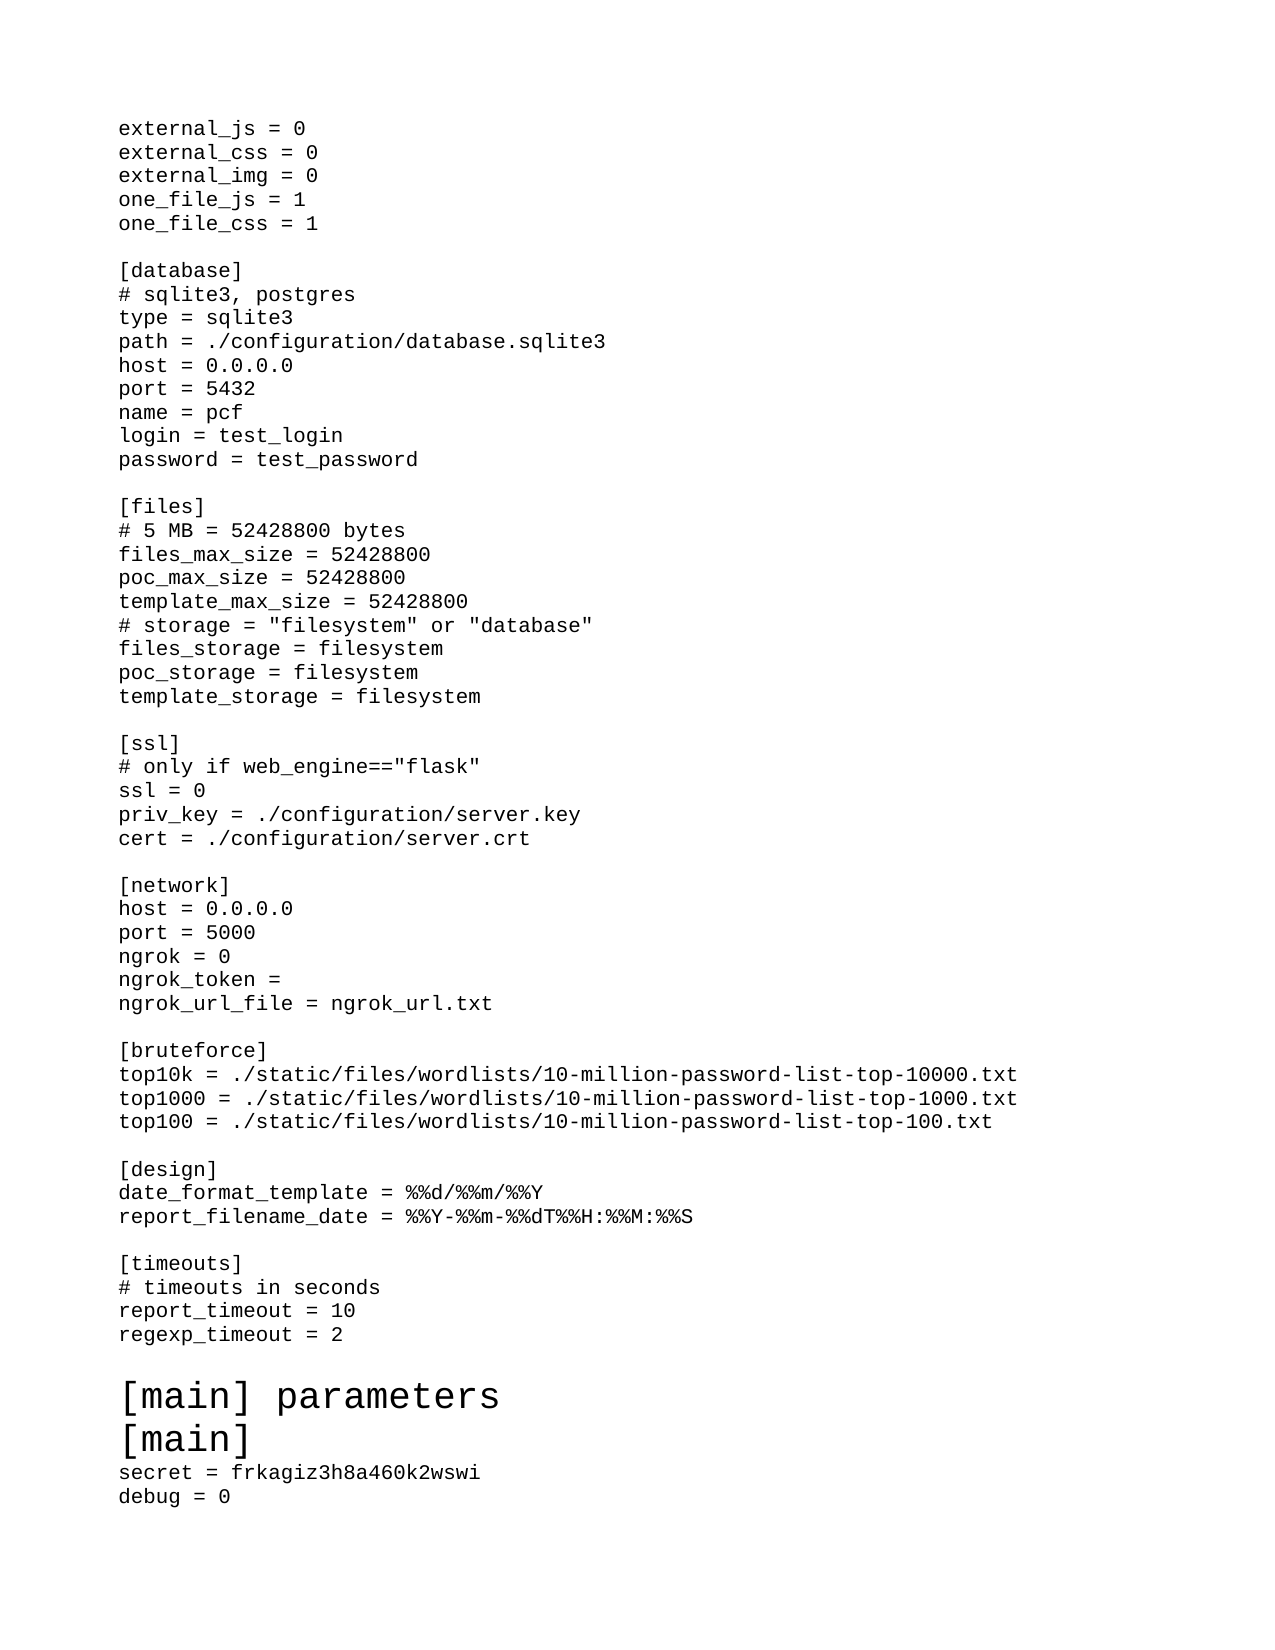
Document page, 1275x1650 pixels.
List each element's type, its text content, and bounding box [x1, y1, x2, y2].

text external_img = 0 [118, 165, 1157, 189]
text secret = frkagiz3h8a460k2wswi [118, 1462, 1157, 1486]
text files_max_size = 52428800 [118, 544, 1157, 567]
text priv_key = ./configuration/server.key [118, 804, 1157, 827]
text # sqlite3, postgres [118, 284, 1157, 307]
text # only if web_engine=="flask" [118, 757, 1157, 780]
text report_timeout = 10 [118, 1300, 1157, 1324]
text [files] [118, 496, 1157, 520]
text external_css = 0 [118, 142, 1157, 165]
text ssl = 0 [118, 780, 1157, 804]
text template_max_size = 52428800 [118, 591, 1157, 615]
text top10k = ./static/files/wordlists/10-million-password-list-top-10000.txt [118, 1064, 1157, 1088]
text [network] [118, 875, 1157, 898]
text debug = 0 [118, 1486, 1157, 1509]
text top1000 = ./static/files/wordlists/10-million-password-list-top-1000.txt [118, 1088, 1157, 1111]
text [database] [118, 260, 1157, 284]
text top100 = ./static/files/wordlists/10-million-password-list-top-100.txt [118, 1111, 1157, 1135]
text host = 0.0.0.0 [118, 354, 1157, 378]
text type = sqlite3 [118, 307, 1157, 331]
text report_filename_date = %%Y-%%m-%%dT%%H:%%M:%%S [118, 1206, 1157, 1229]
text [ssl] [118, 733, 1157, 757]
text [bruteforce] [118, 1040, 1157, 1064]
text date_format_template = %%d/%%m/%%Y [118, 1182, 1157, 1206]
text ngrok = 0 [118, 946, 1157, 969]
text ngrok_url_file = ngrok_url.txt [118, 993, 1157, 1017]
text [main] parameters [118, 1377, 1157, 1420]
text poc_storage = filesystem [118, 662, 1157, 686]
text files_storage = filesystem [118, 638, 1157, 662]
text # storage = "filesystem" or "database" [118, 615, 1157, 638]
text host = 0.0.0.0 [118, 898, 1157, 922]
text port = 5000 [118, 922, 1157, 946]
text path = ./configuration/database.sqlite3 [118, 331, 1157, 354]
text template_storage = filesystem [118, 686, 1157, 709]
text # timeouts in seconds [118, 1277, 1157, 1300]
text port = 5432 [118, 378, 1157, 402]
text cert = ./configuration/server.crt [118, 827, 1157, 851]
text one_file_js = 1 [118, 189, 1157, 213]
text [main] [118, 1420, 1157, 1462]
text poc_max_size = 52428800 [118, 567, 1157, 591]
text # 5 MB = 52428800 bytes [118, 520, 1157, 544]
text regexp_timeout = 2 [118, 1324, 1157, 1348]
text [design] [118, 1158, 1157, 1182]
text one_file_css = 1 [118, 213, 1157, 236]
text external_js = 0 [118, 118, 1157, 142]
text ngrok_token = [118, 969, 1157, 993]
text password = test_password [118, 449, 1157, 473]
text name = pcf [118, 402, 1157, 426]
text [timeouts] [118, 1253, 1157, 1277]
text login = test_login [118, 426, 1157, 449]
